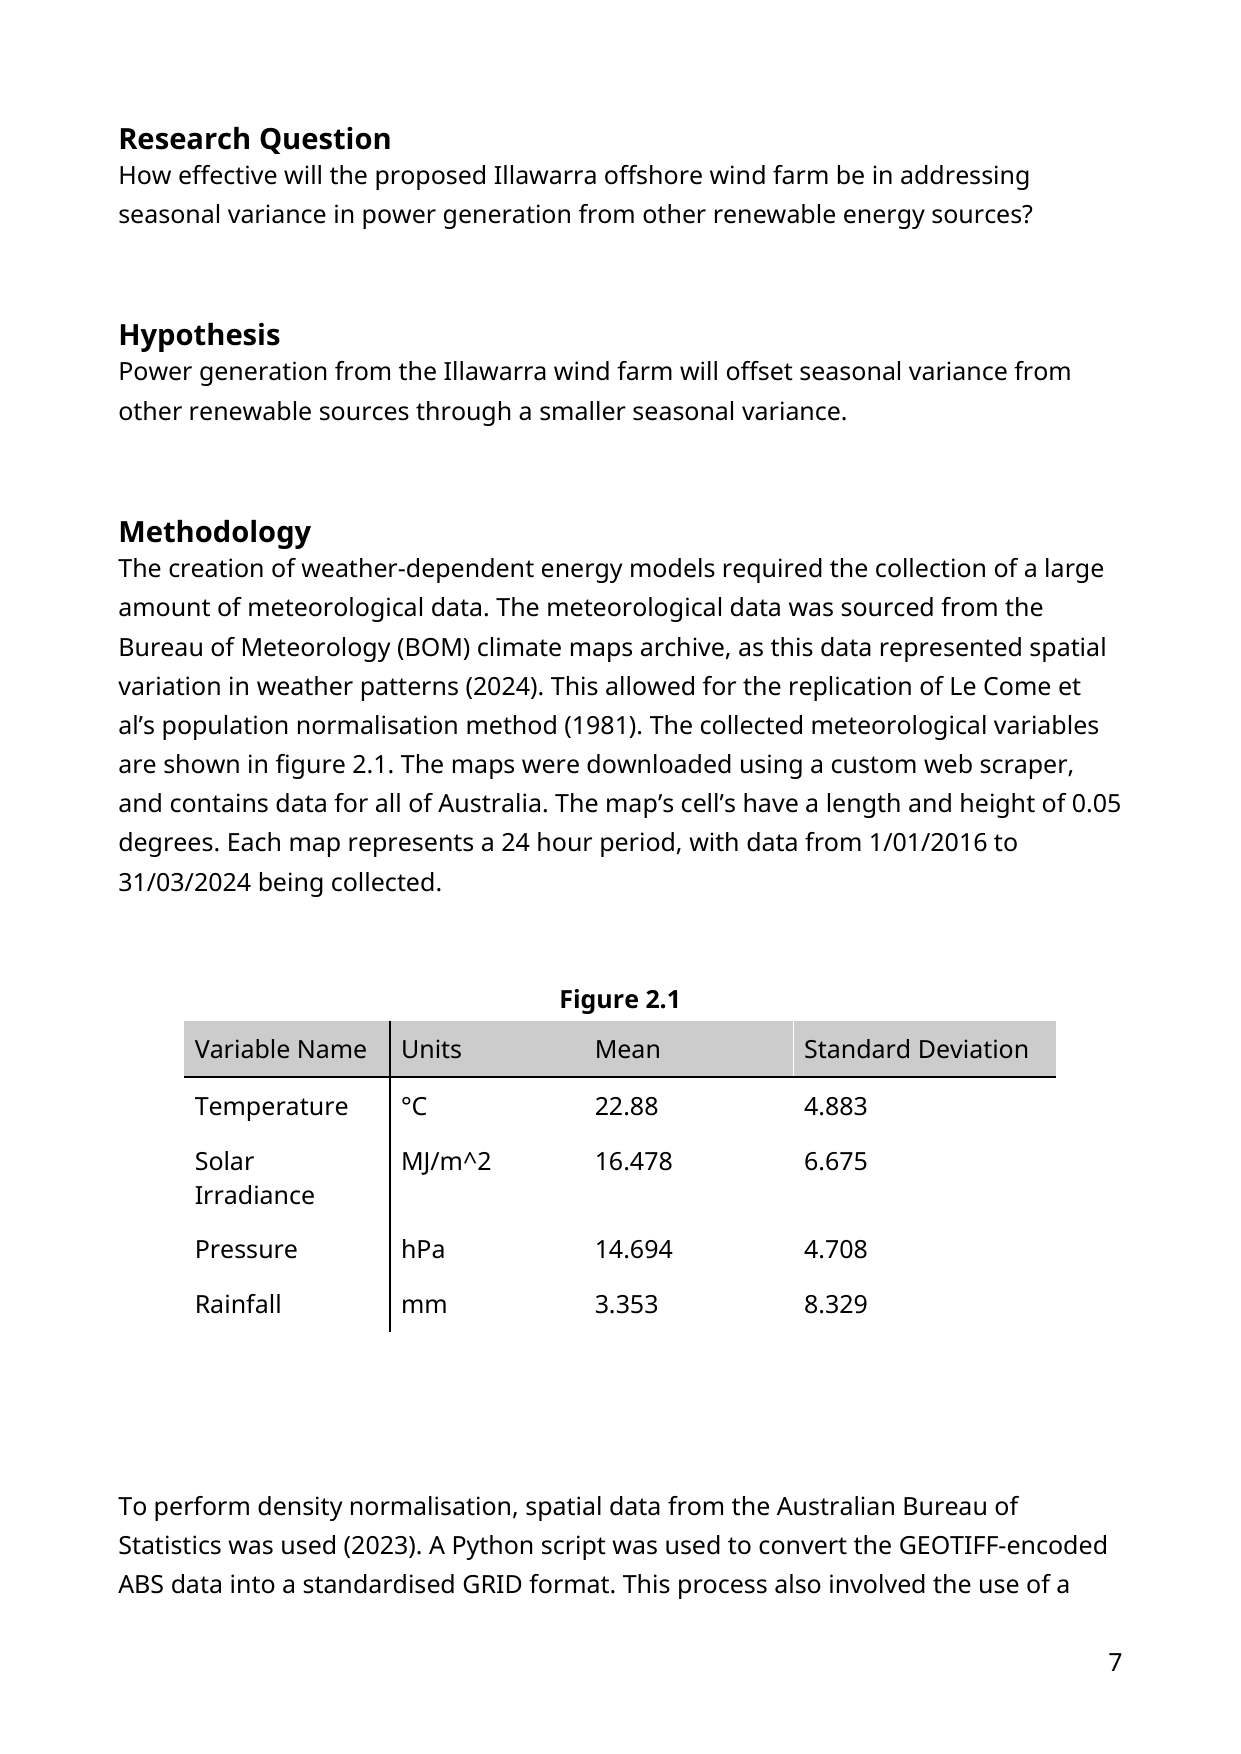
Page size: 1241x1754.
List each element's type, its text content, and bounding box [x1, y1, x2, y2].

text Figure 2.1 [118, 982, 1122, 1016]
table_cell 4.883 [794, 1078, 1056, 1133]
table_header Variable Name [184, 1021, 389, 1076]
table_cell °C [391, 1078, 584, 1133]
table_cell 14.694 [584, 1222, 793, 1277]
table_cell MJ/m^2 [391, 1133, 584, 1222]
table_cell 22.88 [584, 1078, 793, 1133]
table_cell 6.675 [794, 1133, 1056, 1222]
table_cell hPa [391, 1222, 584, 1277]
table_cell Pressure [184, 1222, 389, 1277]
subtitle Hypothesis [118, 314, 1122, 354]
text The creation of weather-dependent energy models required the collection of a large amount of meteorological data. The meteorological data was sourced from the Bureau of Meteorology (BOM) climate maps archive, as this data represented spatial variation in weather patterns (2024). This allowed for the replication of Le Come et al’s population normalisation method (1981). The collected meteorological variables are shown in figure 2.1. The maps were downloaded using a custom web scraper, and contains data for all of Australia. The map’s cell’s have a length and height of 0.05 degrees. Each map represents a 24 hour period, with data from 1/01/2016 to 31/03/2024 being collected. [118, 551, 1122, 898]
table_header Standard Deviation [794, 1021, 1056, 1076]
table_cell 3.353 [584, 1277, 793, 1332]
table_header Units [391, 1021, 584, 1076]
table_cell 8.329 [794, 1277, 1056, 1332]
subtitle Research Question [118, 118, 1122, 158]
table_cell Temperature [184, 1078, 389, 1133]
table_cell 16.478 [584, 1133, 793, 1222]
table_cell mm [391, 1277, 584, 1332]
table_header Mean [584, 1021, 793, 1076]
table_cell 4.708 [794, 1222, 1056, 1277]
text Power generation from the Illawarra wind farm will offset seasonal variance from other renewable sources through a smaller seasonal variance. [118, 354, 1122, 427]
text How effective will the proposed Illawarra offshore wind farm be in addressing seasonal variance in power generation from other renewable energy sources? [118, 158, 1122, 231]
table_cell Rainfall [184, 1277, 389, 1332]
text To perform density normalisation, spatial data from the Australian Bureau of Statistics was used (2023). A Python script was used to convert the GEOTIFF-encoded ABS data into a standardised GRID format. This process also involved the use of a [118, 1488, 1122, 1601]
table_cell Solar Irradiance [184, 1133, 389, 1222]
subtitle Methodology [118, 511, 1122, 551]
